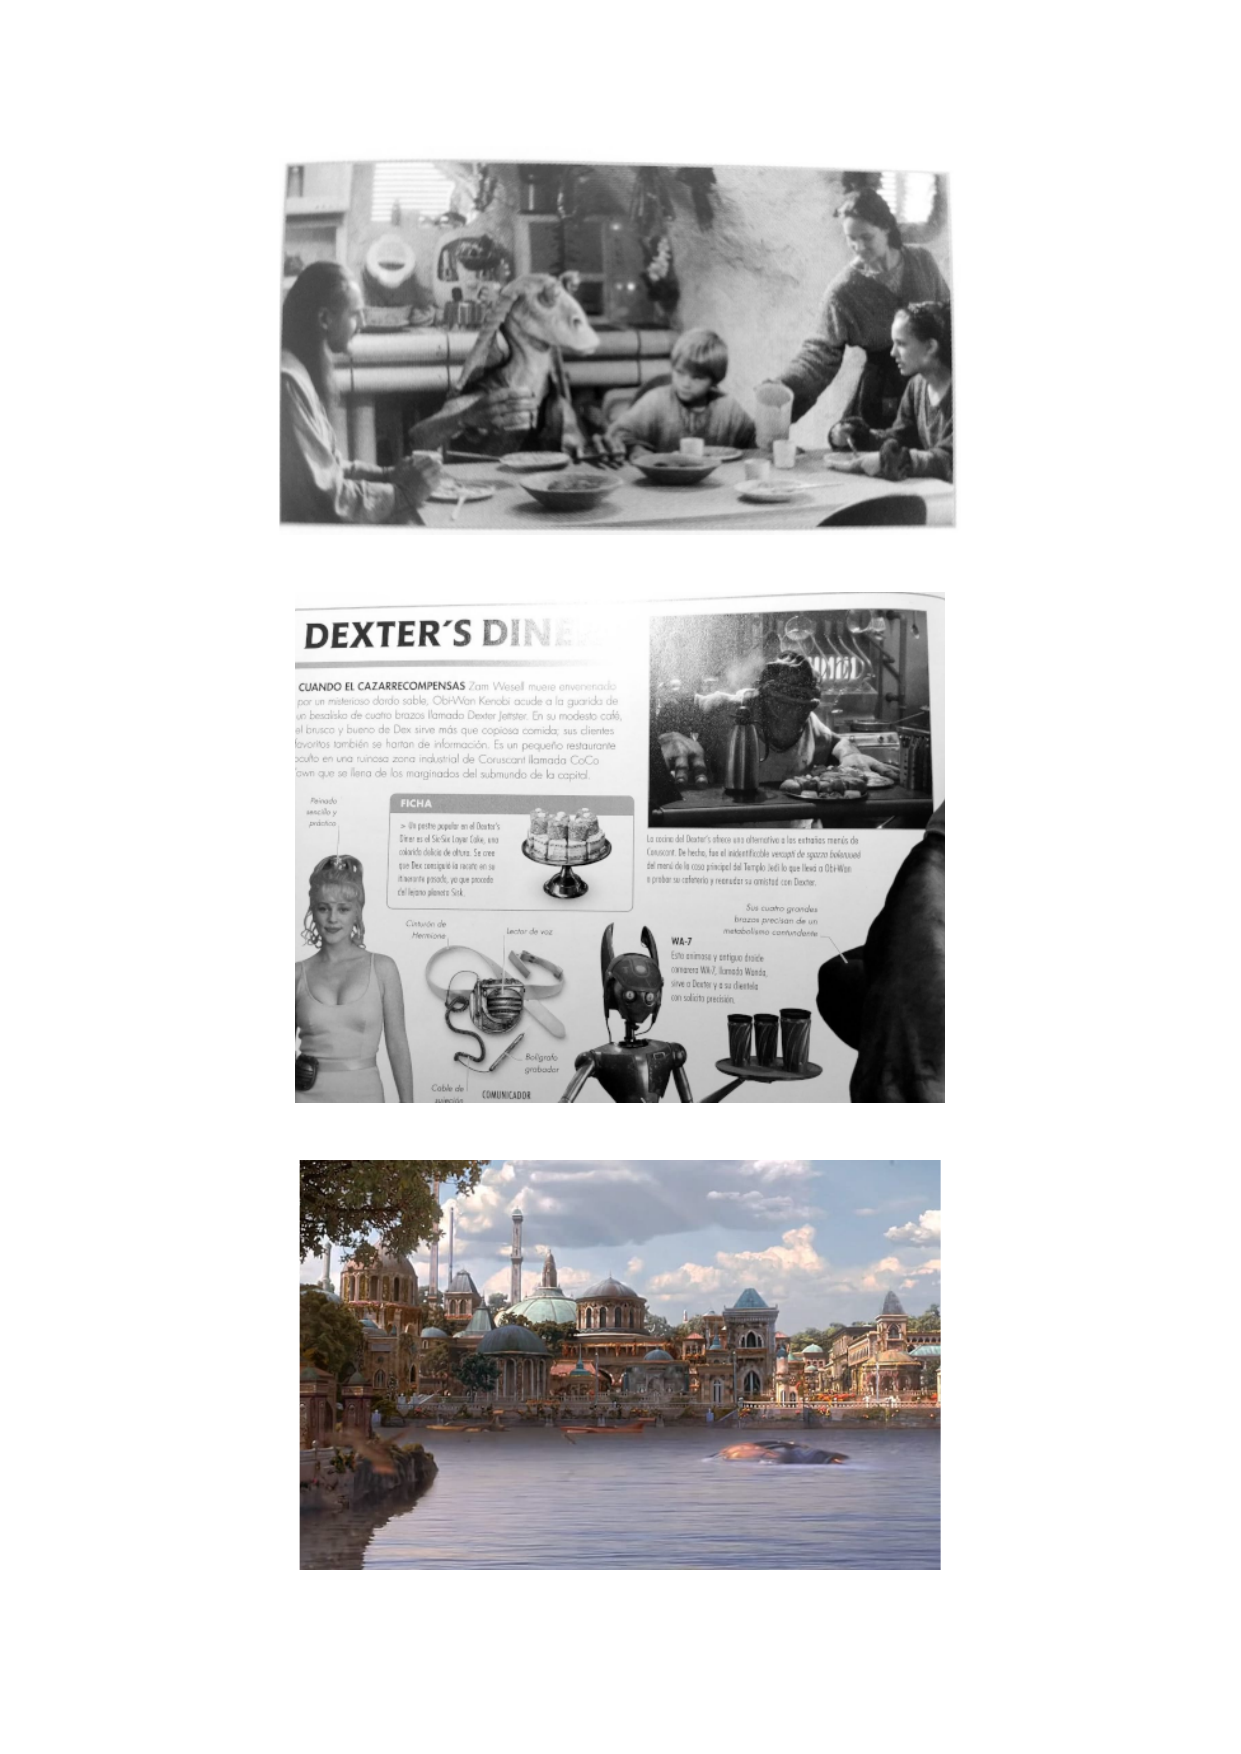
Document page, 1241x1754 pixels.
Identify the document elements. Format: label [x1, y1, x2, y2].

picture [279, 146, 961, 535]
picture [299, 1160, 941, 1570]
picture [295, 592, 945, 1103]
